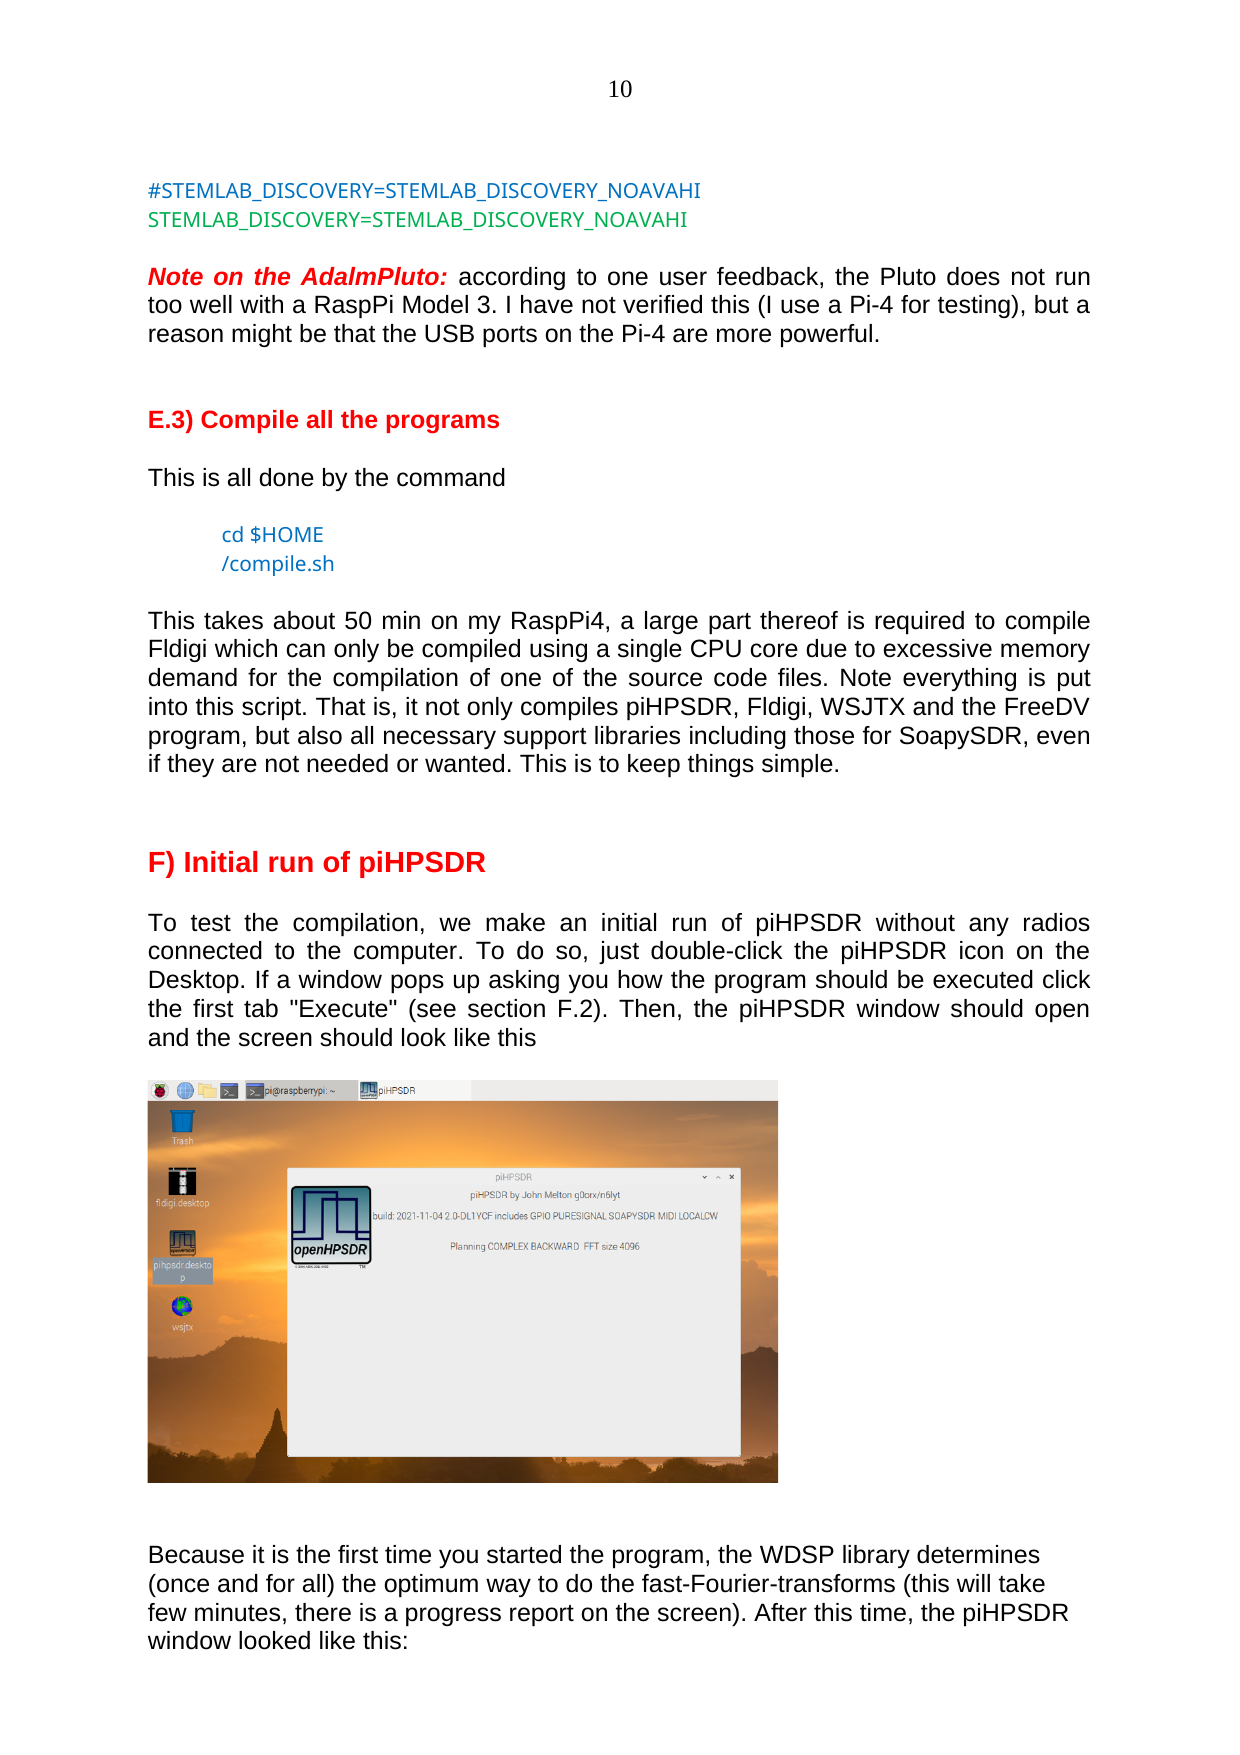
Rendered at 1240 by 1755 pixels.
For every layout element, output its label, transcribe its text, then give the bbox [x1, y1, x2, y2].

text To test the compilation, we make an initial run of piHPSDR without any radios connected to the computer. To do so, just double-click the piHPSDR icon on the Desktop. If a window pops up asking you how the program should be executed click the first tab "Execute" (see section F.2). Then, the piHPSDR window should open and the screen should look like this [148, 908, 1092, 1051]
text cd $HOME [148, 520, 1092, 549]
text F) Initial run of piHPSDR [148, 845, 1092, 879]
text STEMLAB_DISCOVERY=STEMLAB_DISCOVERY_NOAVAHI [148, 205, 1092, 233]
text This takes about 50 min on my RaspPi4, a large part thereof is required to compile Fldigi which can only be compiled using a single CPU core due to excessive memory demand for the compilation of one of the source code files. Note everything is put into this script. That is, it not only compiles piHPSDR, Fldigi, WSJTX and the FreeDV program, but also all necessary support libraries including those for SoapySDR, even if they are not needed or wanted. This is to keep things simple. [148, 606, 1092, 778]
text Because it is the first time you started the program, the WDSP library determines (once and for all) the optimum way to do the fast-Fourier-transforms (this will take few minutes, there is a progress report on the screen). After this time, the piHPSDR window looked like this: [148, 1540, 1092, 1655]
text /compile.sh [148, 549, 1092, 577]
text Note on the AdalmPluto: according to one user feedback, the Pluto does not run too well with a RaspPi Model 3. I have not verified this (I use a Pi-4 for testing), but a reason might be that the USB ports on the Pi-4 are more powerful. [148, 262, 1092, 348]
text This is all done by the command [148, 463, 1092, 492]
text #STEMLAB_DISCOVERY=STEMLAB_DISCOVERY_NOAVAHI [148, 176, 1092, 205]
text E.3) Compile all the programs [148, 405, 1092, 434]
